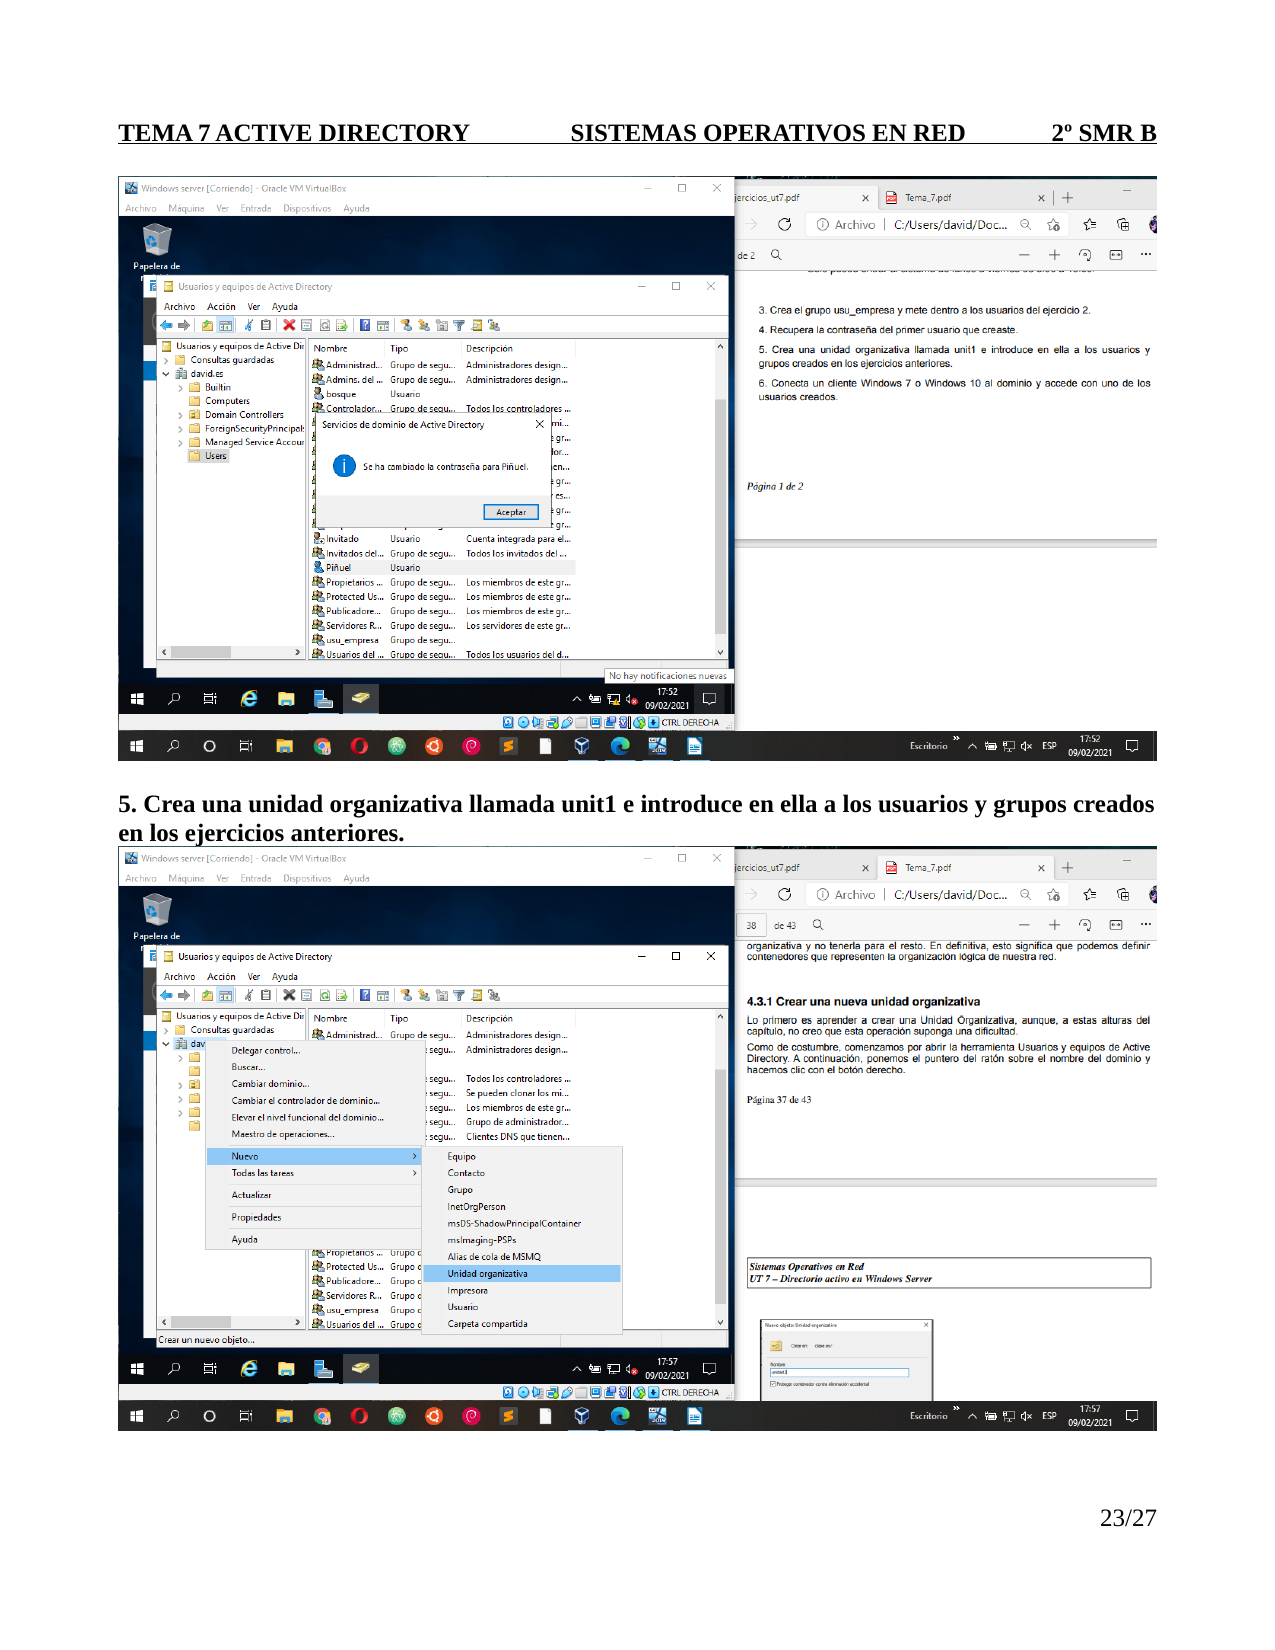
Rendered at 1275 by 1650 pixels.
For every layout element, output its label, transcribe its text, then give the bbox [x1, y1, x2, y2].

picture [118, 846, 1157, 1431]
text 5. Crea una unidad organizativa llamada unit1 e introduce en ella a los usuarios y grupos creados en los ejercicios anteriores. [118, 789, 1157, 846]
picture [118, 176, 1157, 761]
